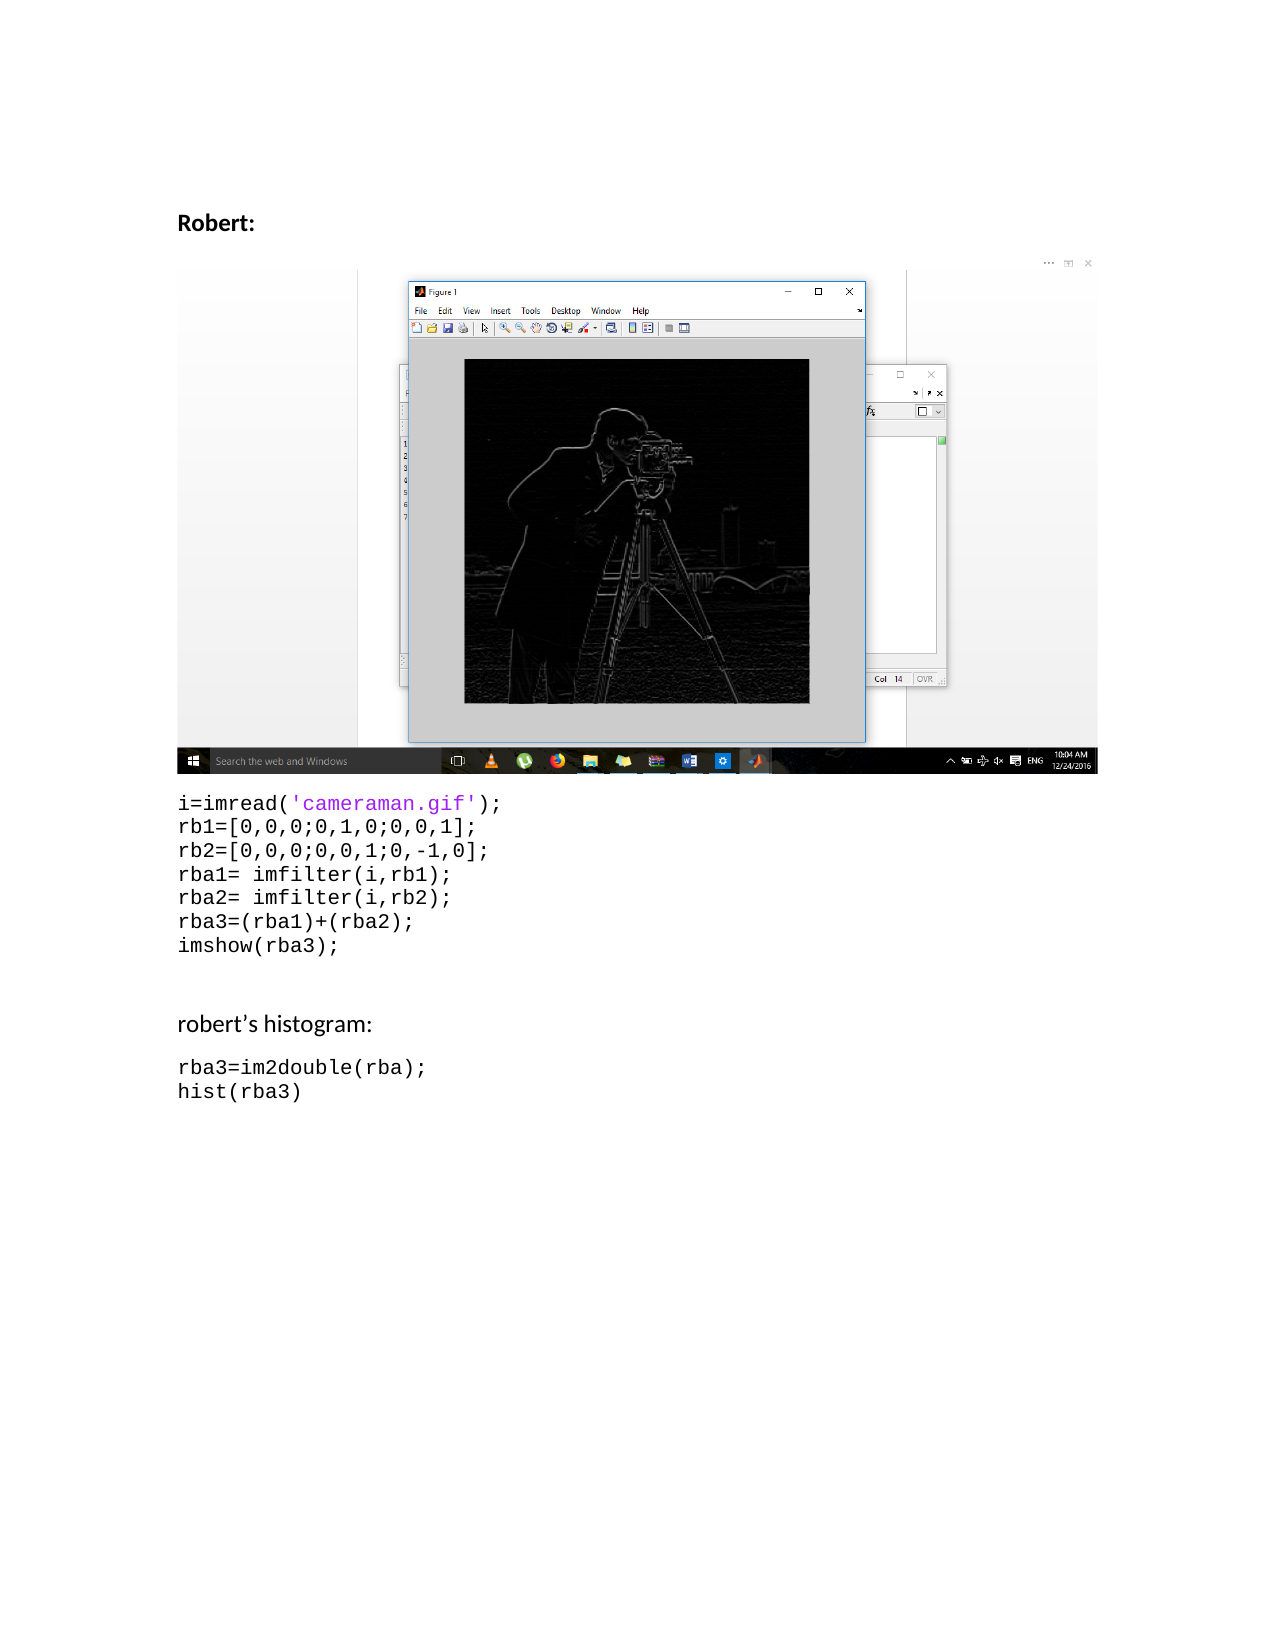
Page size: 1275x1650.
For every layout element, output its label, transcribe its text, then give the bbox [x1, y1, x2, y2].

text rb1=[0,0,0;0,1,0;0,0,1]; [177, 816, 1098, 840]
text rba1= imfilter(i,rb1); [177, 864, 1098, 887]
text i=imread('cameraman.gif'); [177, 793, 1098, 816]
text Robert: [177, 207, 1098, 237]
text robert’s histogram: [177, 1008, 1098, 1038]
text rba3=im2double(rba); [177, 1057, 1098, 1081]
picture [177, 256, 1098, 774]
text rb2=[0,0,0;0,0,1;0,-1,0]; [177, 840, 1098, 864]
text imshow(rba3); [177, 934, 1098, 958]
text rba2= imfilter(i,rb2); [177, 887, 1098, 911]
text rba3=(rba1)+(rba2); [177, 911, 1098, 934]
text hist(rba3) [177, 1081, 1098, 1105]
